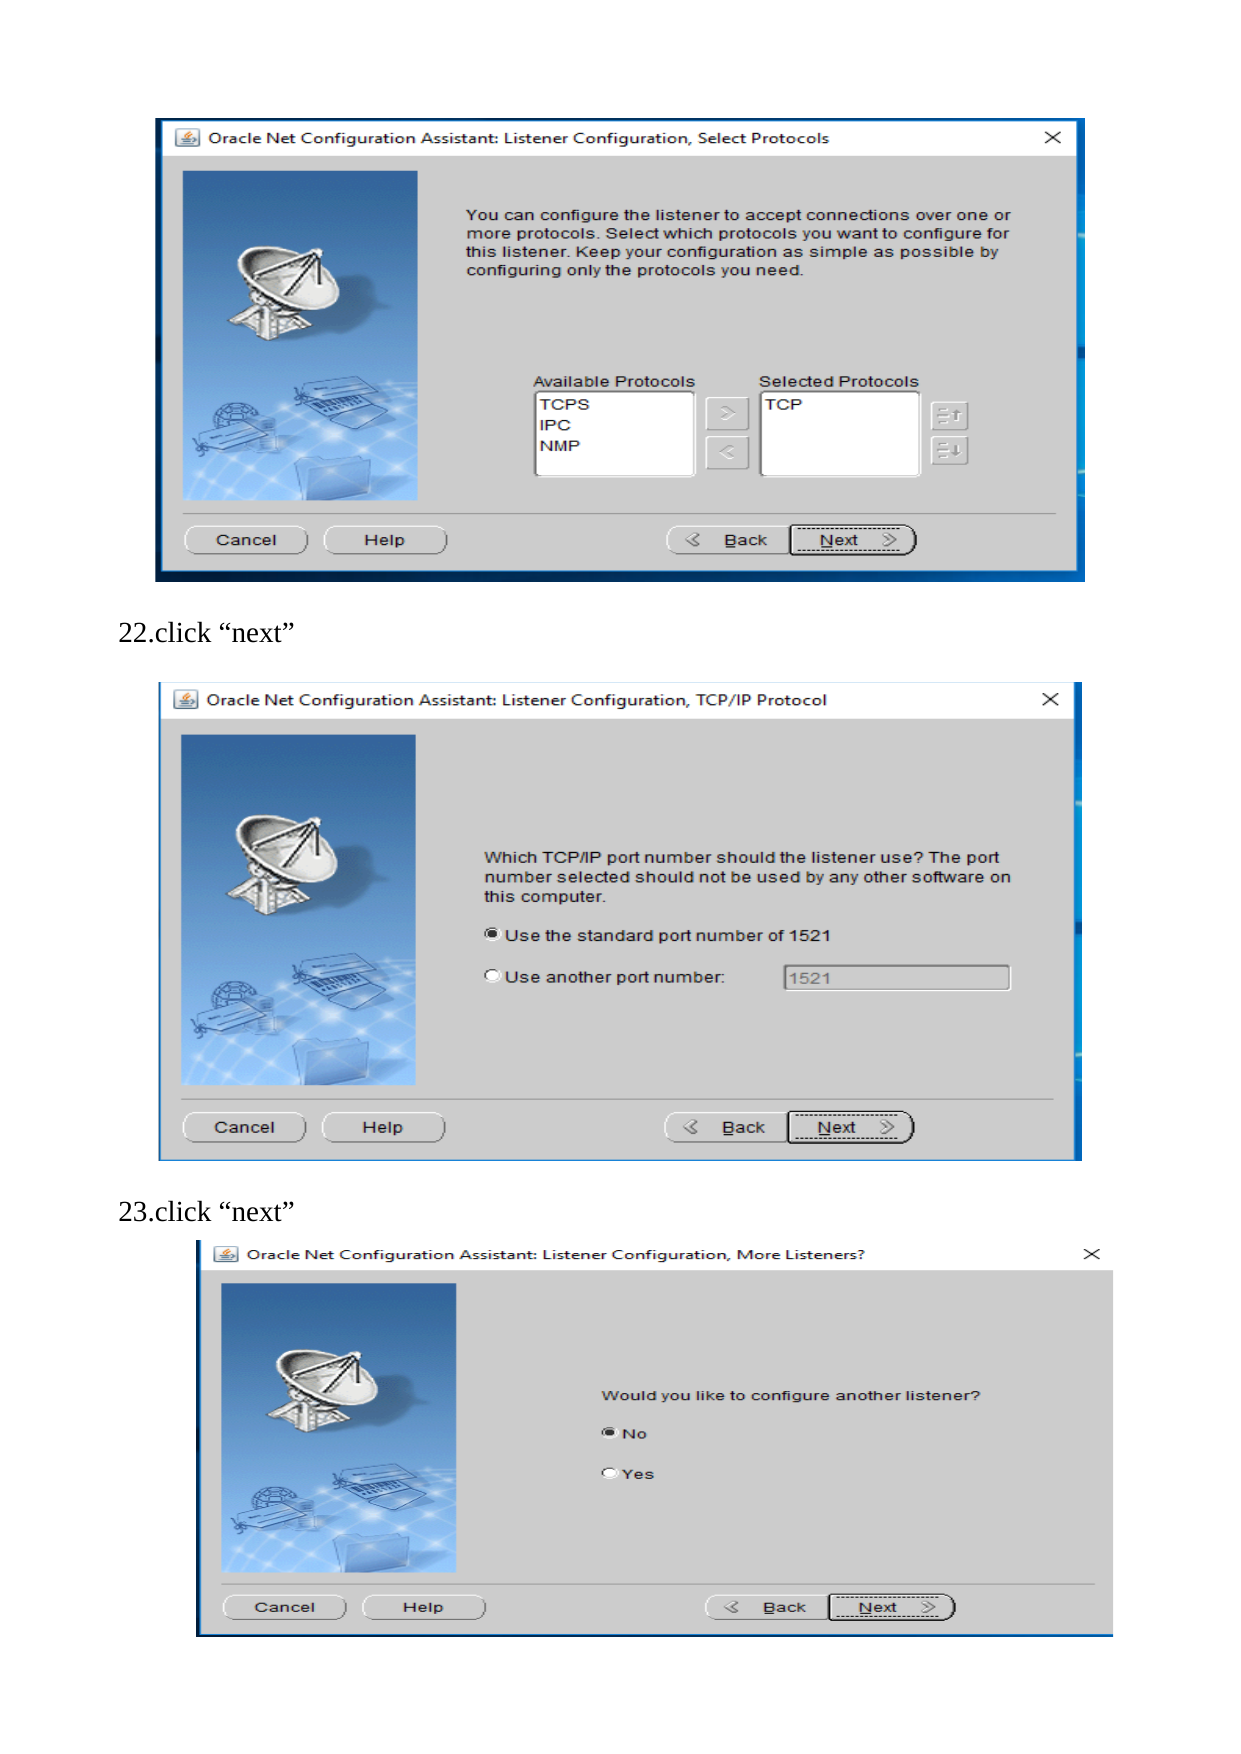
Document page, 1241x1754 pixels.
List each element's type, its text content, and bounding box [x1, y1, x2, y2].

text 22.click “next” [118, 615, 1122, 648]
picture [158, 682, 1082, 1161]
picture [155, 118, 1085, 582]
text 23.click “next” [118, 1194, 1122, 1228]
picture [196, 1240, 1114, 1637]
